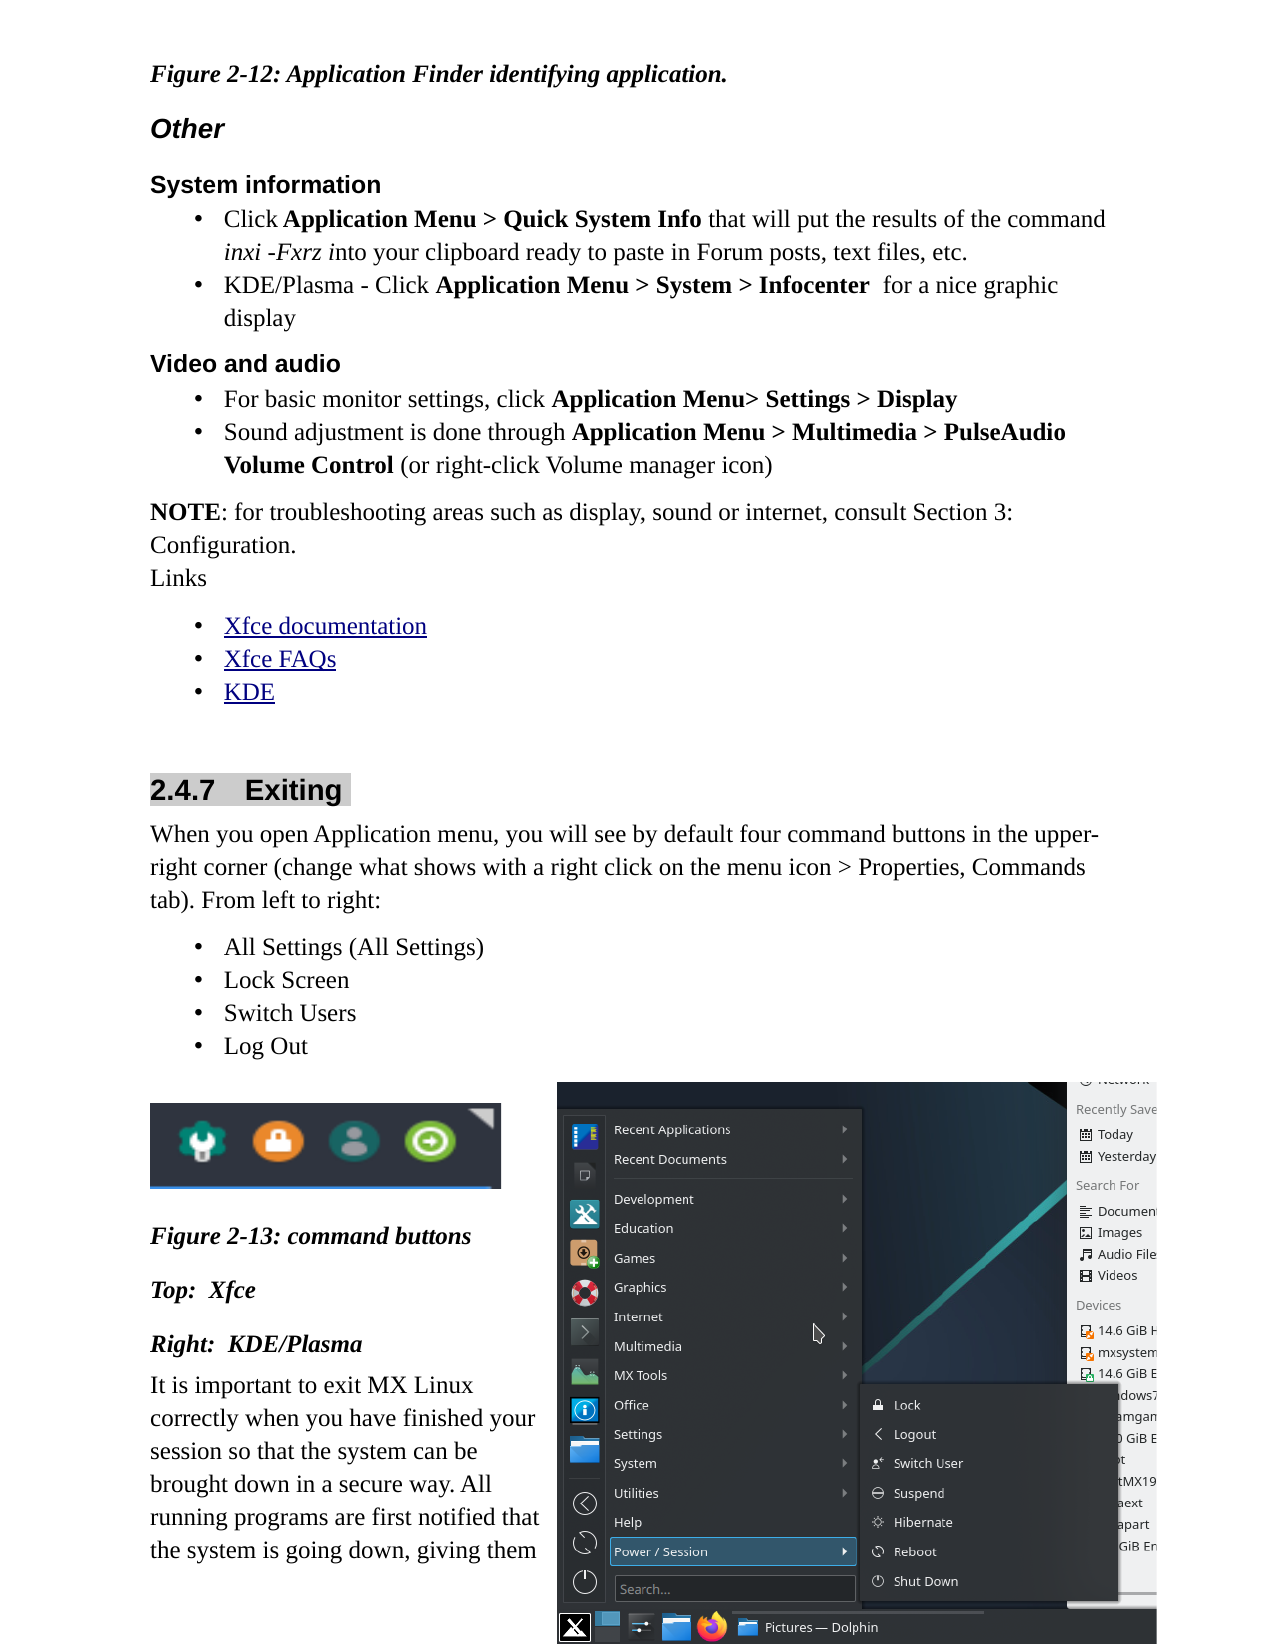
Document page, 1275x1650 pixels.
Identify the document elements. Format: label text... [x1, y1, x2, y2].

text Links [150, 563, 1125, 592]
list Xfce documentation [194, 611, 1125, 640]
list KDE [194, 677, 1125, 706]
text Figure 2-13: command buttons [150, 1221, 557, 1250]
text NOTE: for troubleshooting areas such as display, sound or internet, consult Section 3: Configuration. [150, 497, 1125, 559]
text It is important to exit MX Linux correctly when you have finished your session so that the system can be brought down in a secure way. All running programs are first notified that the system is going down, giving them [150, 1370, 557, 1564]
list Sound adjustment is done through Application Menu > Multimedia > PulseAudio Volume Control (or right-click Volume manager icon) [194, 417, 1125, 479]
text Figure 2-12: Application Finder identifying application. [150, 59, 1125, 88]
subtitle Video and audio [150, 349, 1125, 378]
subtitle 2.4.7 Exiting [150, 772, 1125, 806]
list Click Application Menu > Quick System Info that will put the results of the command inxi -Fxrz into your clipboard ready to paste in Forum posts, text files, etc. [194, 204, 1125, 266]
list All Settings (All Settings) [194, 932, 1125, 961]
list Lock Screen [194, 965, 1125, 994]
list Log Out [194, 1031, 1125, 1060]
subtitle Other [150, 113, 1125, 145]
picture [150, 1103, 502, 1189]
list Xfce FAQs [194, 644, 1125, 673]
subtitle System information [150, 170, 1125, 198]
picture [557, 1082, 1157, 1644]
list Switch Users [194, 998, 1125, 1027]
text Right: KDE/Plasma [150, 1329, 557, 1357]
text Top: Xfce [150, 1275, 557, 1304]
list KDE/Plasma - Click Application Menu > System > Infocenter for a nice graphic display [194, 271, 1125, 332]
list For basic monitor settings, click Application Menu> Settings > Display [194, 384, 1125, 413]
text When you open Application menu, you will see by default four command buttons in the upper-right corner (change what shows with a right click on the menu icon > Properties, Commands tab). From left to right: [150, 819, 1125, 913]
